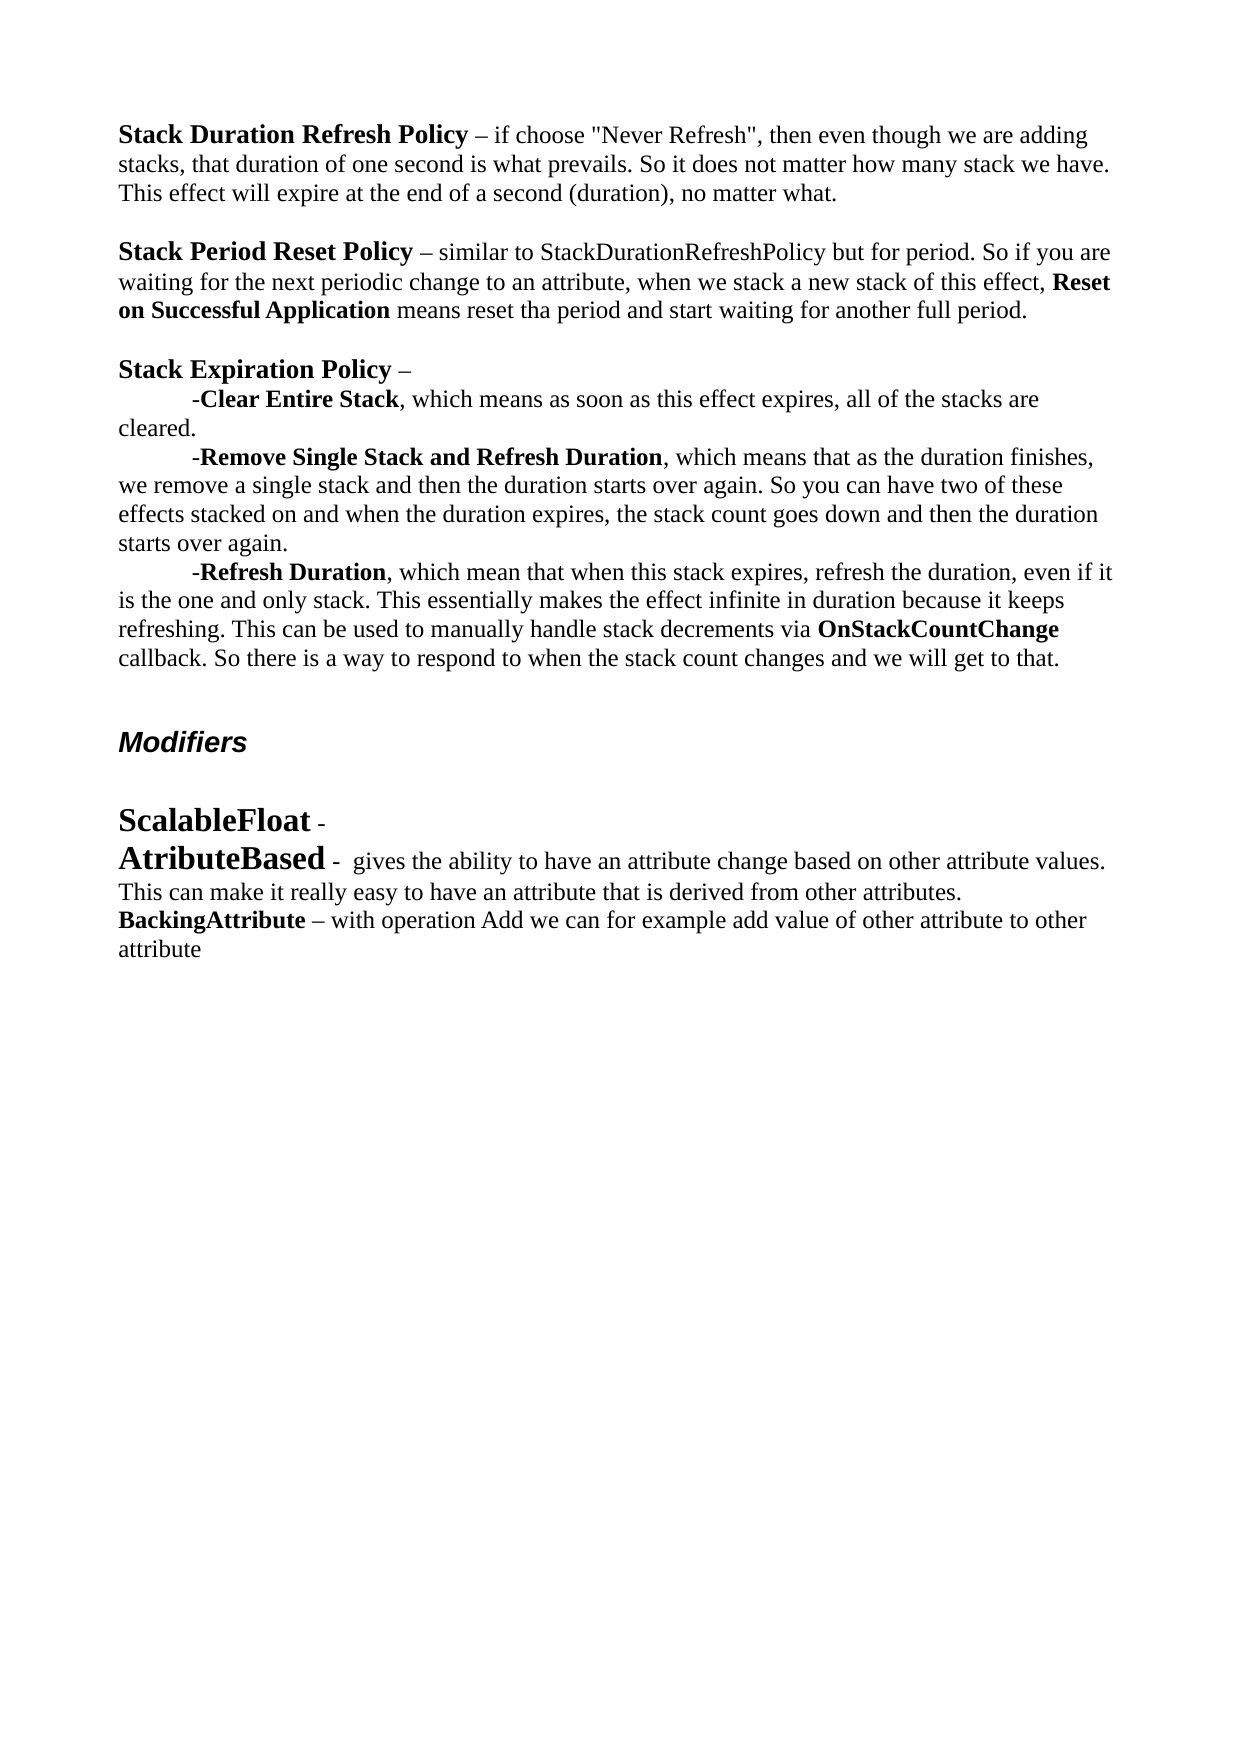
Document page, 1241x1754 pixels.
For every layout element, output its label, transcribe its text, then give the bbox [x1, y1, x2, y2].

text -Refresh Duration, which mean that when this stack expires, refresh the duration, even if it is the one and only stack. This essentially makes the effect infinite in duration because it keeps refreshing. This can be used to manually handle stack decrements via OnStackCountChange callback. So there is a way to respond to when the stack count changes and we will get to that. [118, 557, 1122, 672]
subtitle Modifiers [118, 725, 1122, 759]
text ScalableFloat - [118, 800, 1122, 838]
text Stack Period Reset Policy – similar to StackDurationRefreshPolicy but for period. So if you are waiting for the next periodic change to an attribute, when we stack a new stack of this effect, Reset on Successful Application means reset tha period and start waiting for another full period. [118, 236, 1122, 324]
text Stack Duration Refresh Policy – if choose "Never Refresh", then even though we are adding stacks, that duration of one second is what prevails. So it does not matter how many stack we have. This effect will expire at the end of a second (duration), no matter what. [118, 118, 1122, 207]
text -Clear Entire Stack, which means as soon as this effect expires, all of the stacks are cleared. [118, 384, 1122, 442]
text AtributeBased - gives the ability to have an attribute change based on other attribute values. This can make it really easy to have an attribute that is derived from other attributes. [118, 838, 1122, 906]
text Stack Expiration Policy – [118, 353, 1122, 384]
text -Remove Single Stack and Refresh Duration, which means that as the duration finishes, we remove a single stack and then the duration starts over again. So you can have two of these effects stacked on and when the duration expires, the stack count goes down and then the duration starts over again. [118, 442, 1122, 557]
text BackingAttribute – with operation Add we can for example add value of other attribute to other attribute [118, 906, 1122, 963]
